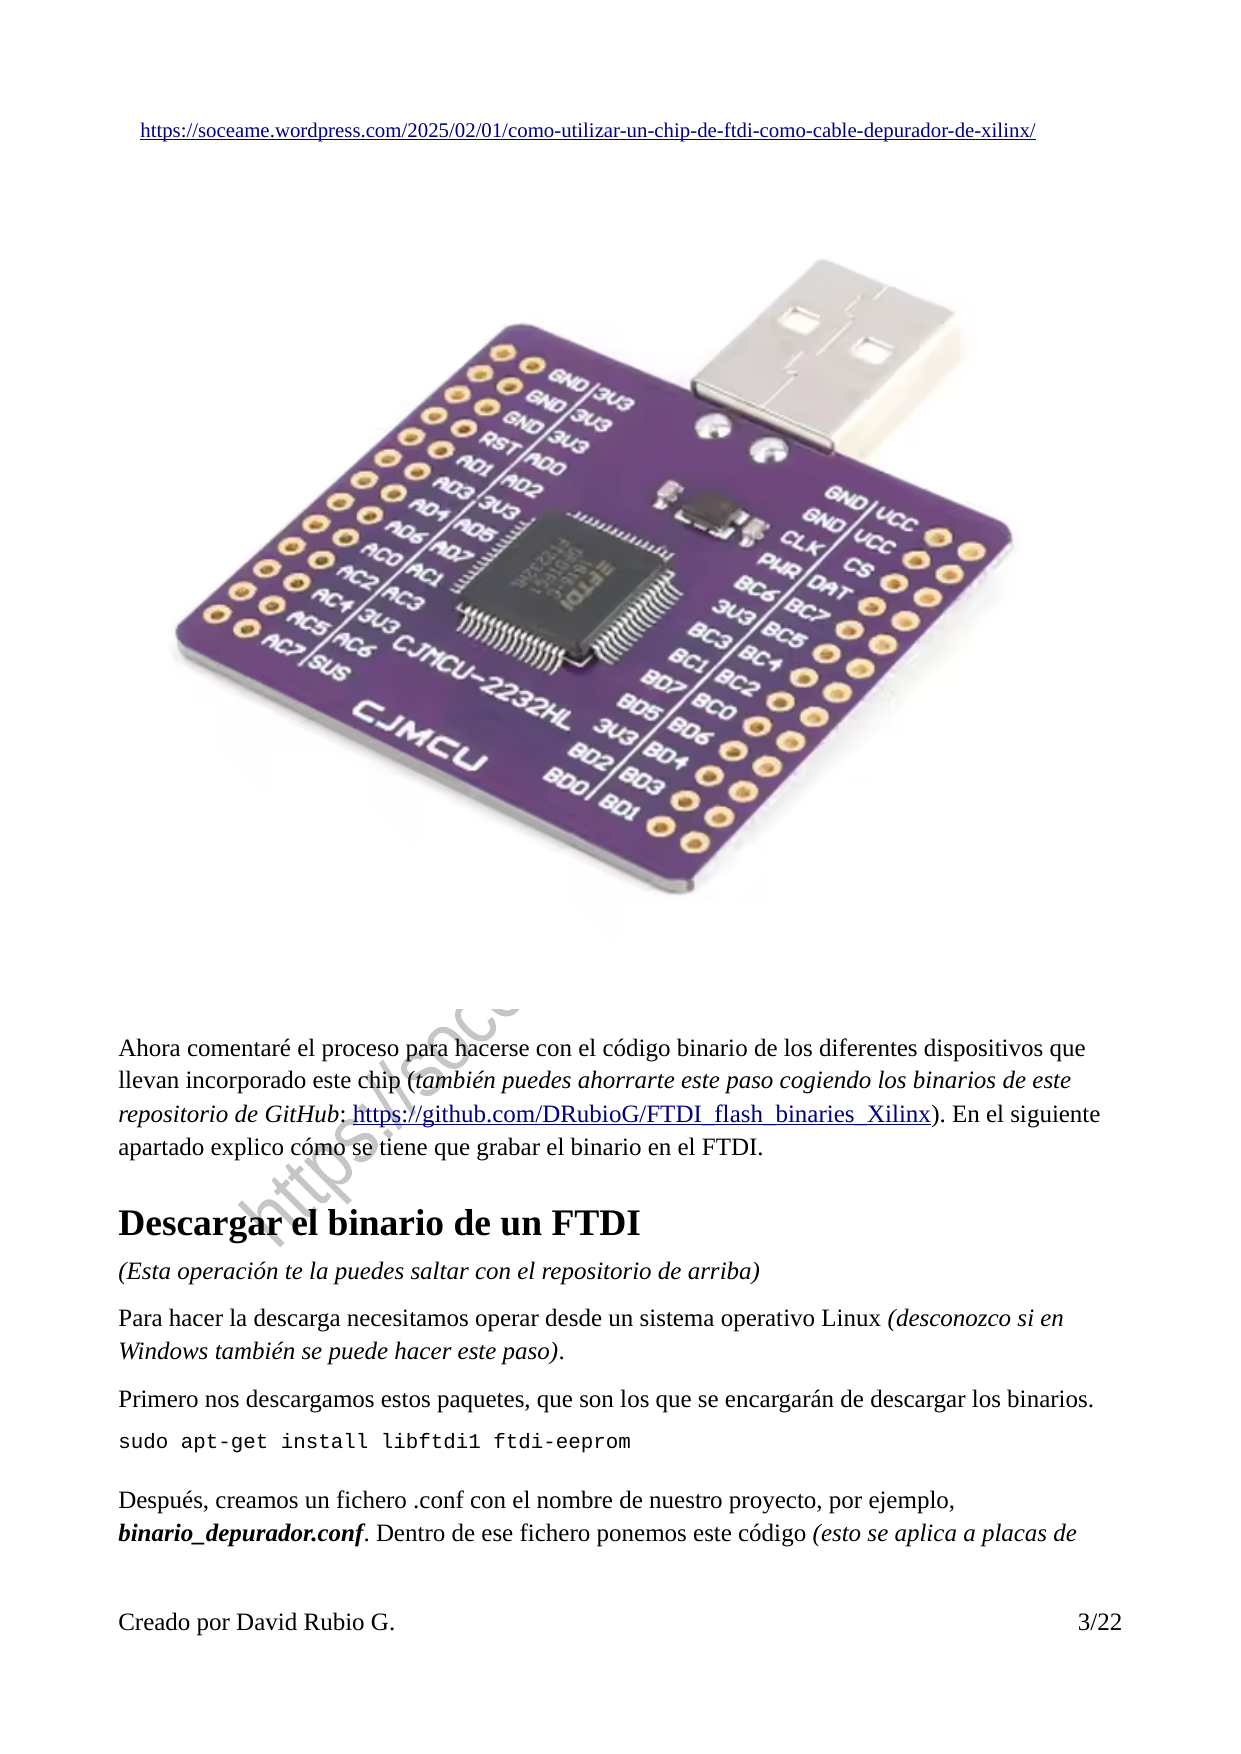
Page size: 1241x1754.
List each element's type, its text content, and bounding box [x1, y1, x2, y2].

text sudo apt-get install libftdi1 ftdi-eeprom [118, 1432, 1122, 1455]
text Para hacer la descarga necesitamos operar desde un sistema operativo Linux (desconozco si en Windows también se puede hacer este paso). [118, 1303, 1122, 1365]
text Ahora comentaré el proceso para hacerse con el código binario de los diferentes dispositivos que llevan incorporado este chip (también puedes ahorrarte este paso cogiendo los binarios de este repositorio de GitHub: https://github.com/DRubioG/FTDI_flash_binaries_Xilinx). En el siguiente apartado explico cómo se tiene que grabar el binario en el FTDI. [118, 1033, 1122, 1160]
text (Esta operación te la puedes saltar con el repositorio de arriba) [118, 1256, 1122, 1284]
text Después, creamos un fichero .conf con el nombre de nuestro proyecto, por ejemplo, binario_depurador.conf. Dentro de ese fichero ponemos este código (esto se aplica a placas de [118, 1485, 1122, 1546]
text Primero nos descargamos estos paquetes, que son los que se encargarán de descargar los binarios. [118, 1384, 1122, 1413]
picture [118, 177, 1084, 1009]
subtitle Descargar el binario de un FTDI [118, 1200, 274, 1243]
subtitle Descargar el binario de un FTDI [275, 1200, 1122, 1243]
